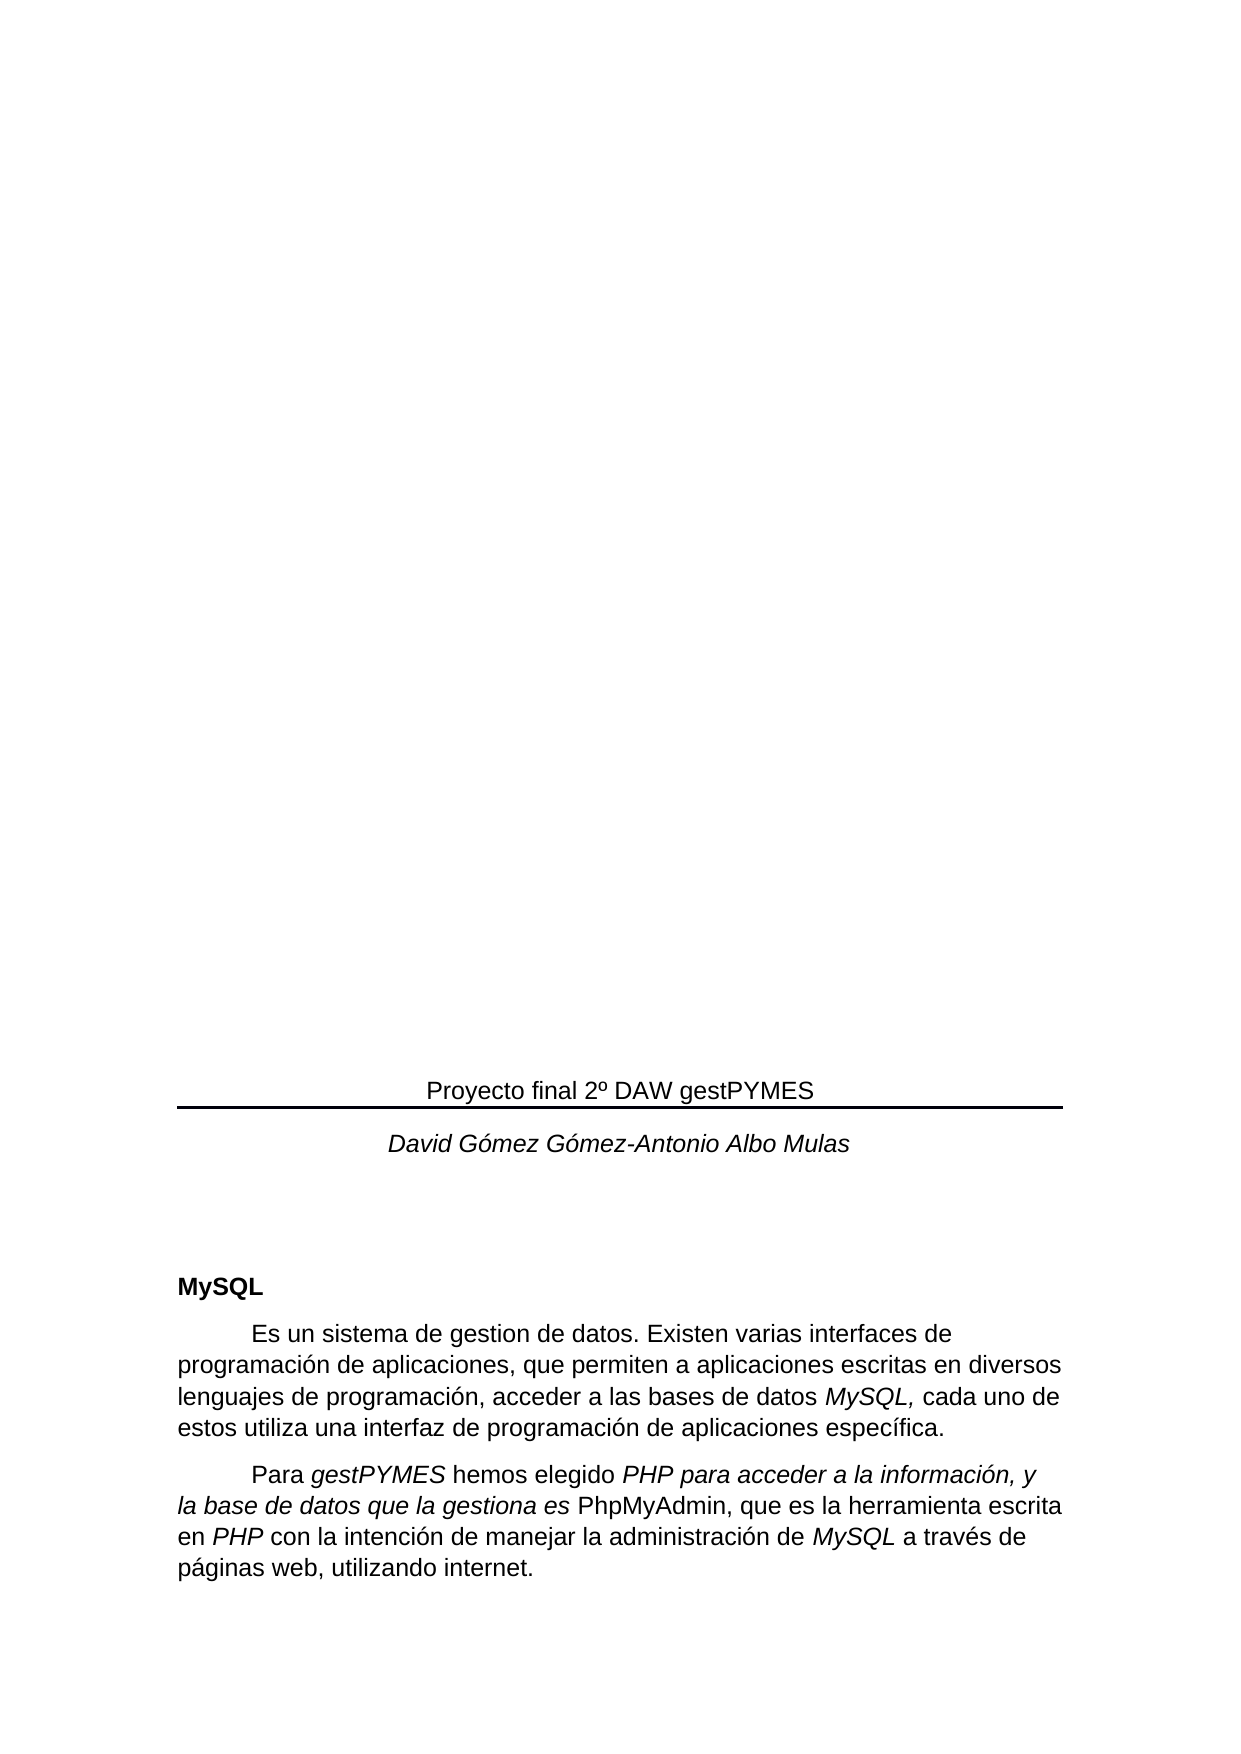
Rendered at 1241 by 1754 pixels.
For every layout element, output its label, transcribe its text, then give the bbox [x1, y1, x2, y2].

text David Gómez Gómez-Antonio Albo Mulas [177, 1128, 1063, 1157]
text Proyecto final 2º DAW gestPYMES [177, 1076, 1063, 1106]
text Es un sistema de gestion de datos. Existen varias interfaces de programación de aplicaciones, que permiten a aplicaciones escritas en diversos lenguajes de programación, acceder a las bases de datos MySQL, cada uno de estos utiliza una interfaz de programación de aplicaciones específica. [177, 1319, 1063, 1441]
text MySQL [177, 1272, 1063, 1300]
text Para gestPYMES hemos elegido PHP para acceder a la información, y la base de datos que la gestiona es PhpMyAdmin, que es la herramienta escrita en PHP con la intención de manejar la administración de MySQL a través de páginas web, utilizando internet. [177, 1460, 1063, 1582]
